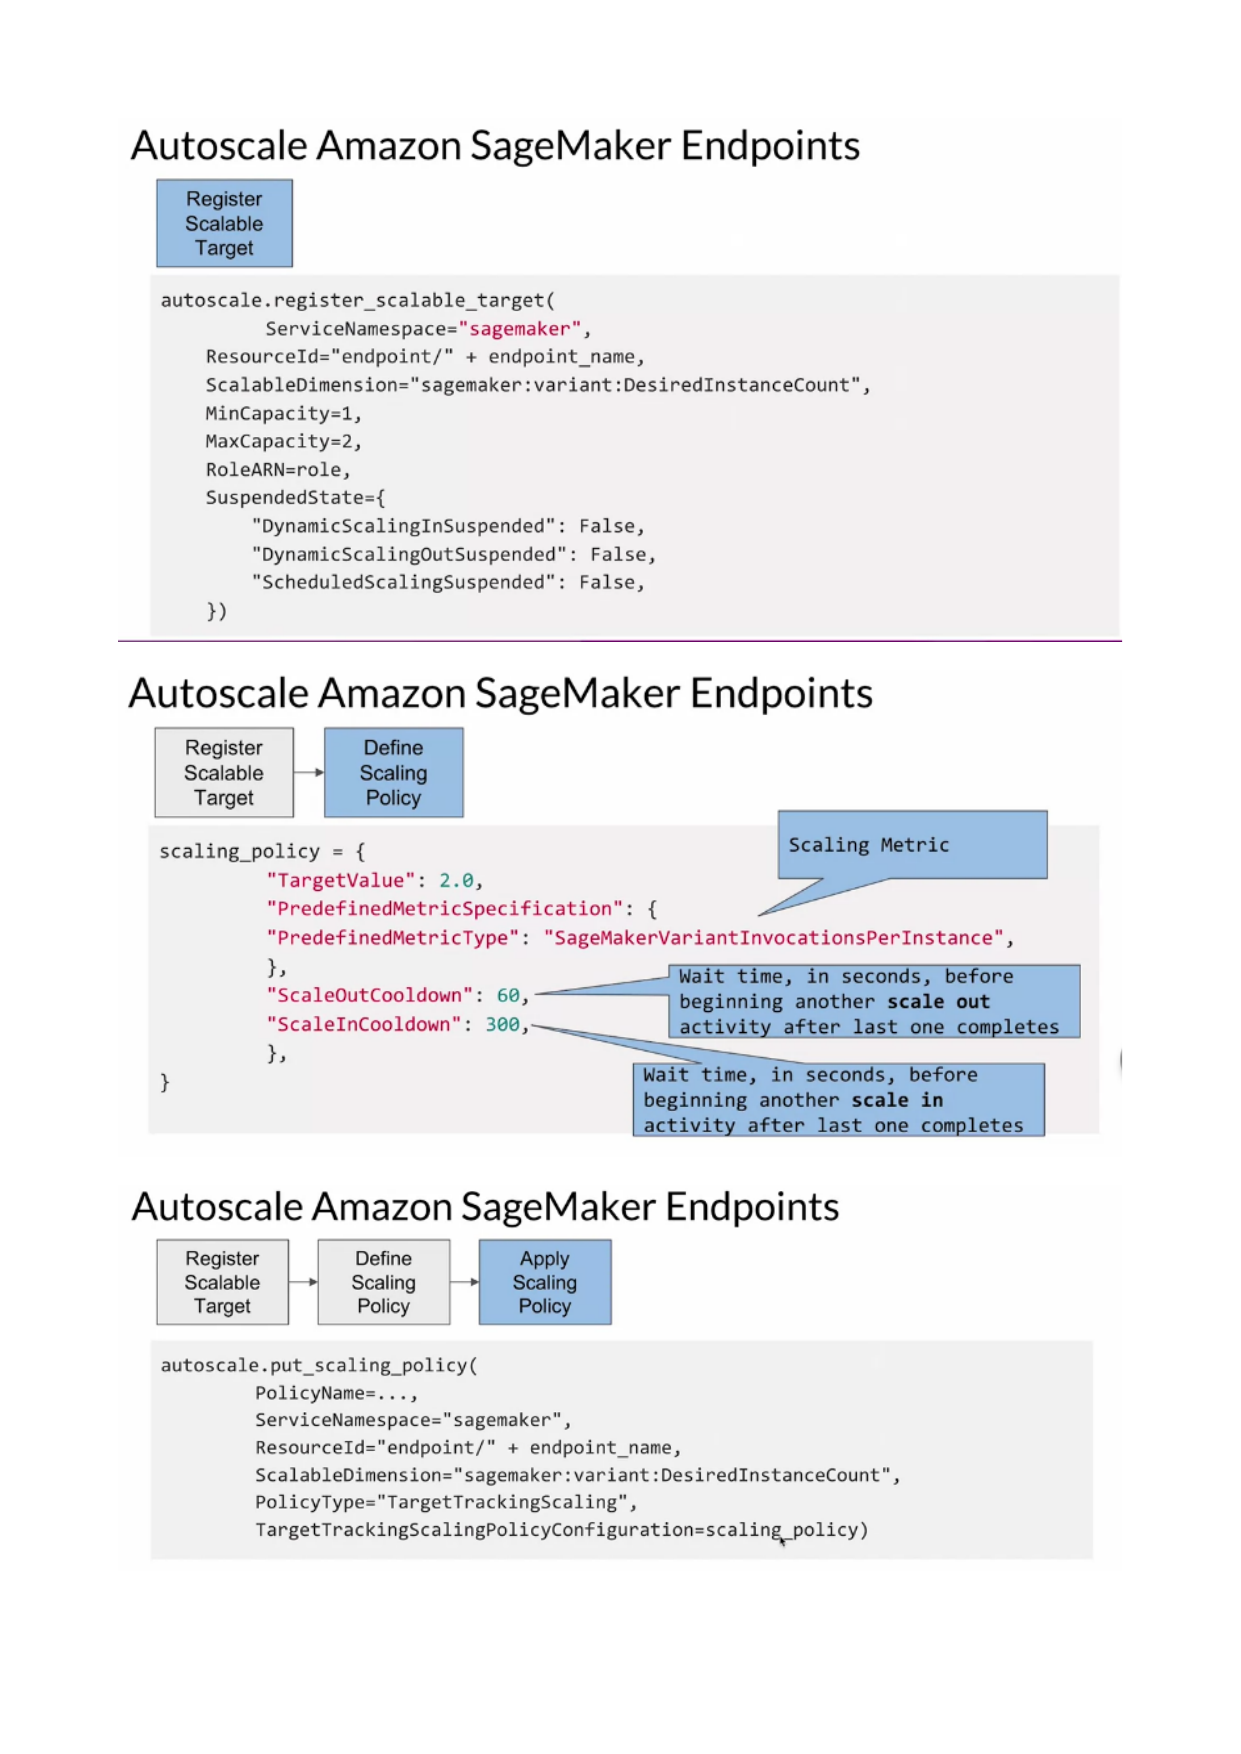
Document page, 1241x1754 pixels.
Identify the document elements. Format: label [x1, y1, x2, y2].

picture [118, 1185, 1123, 1571]
picture [118, 118, 1123, 642]
picture [118, 670, 1123, 1157]
